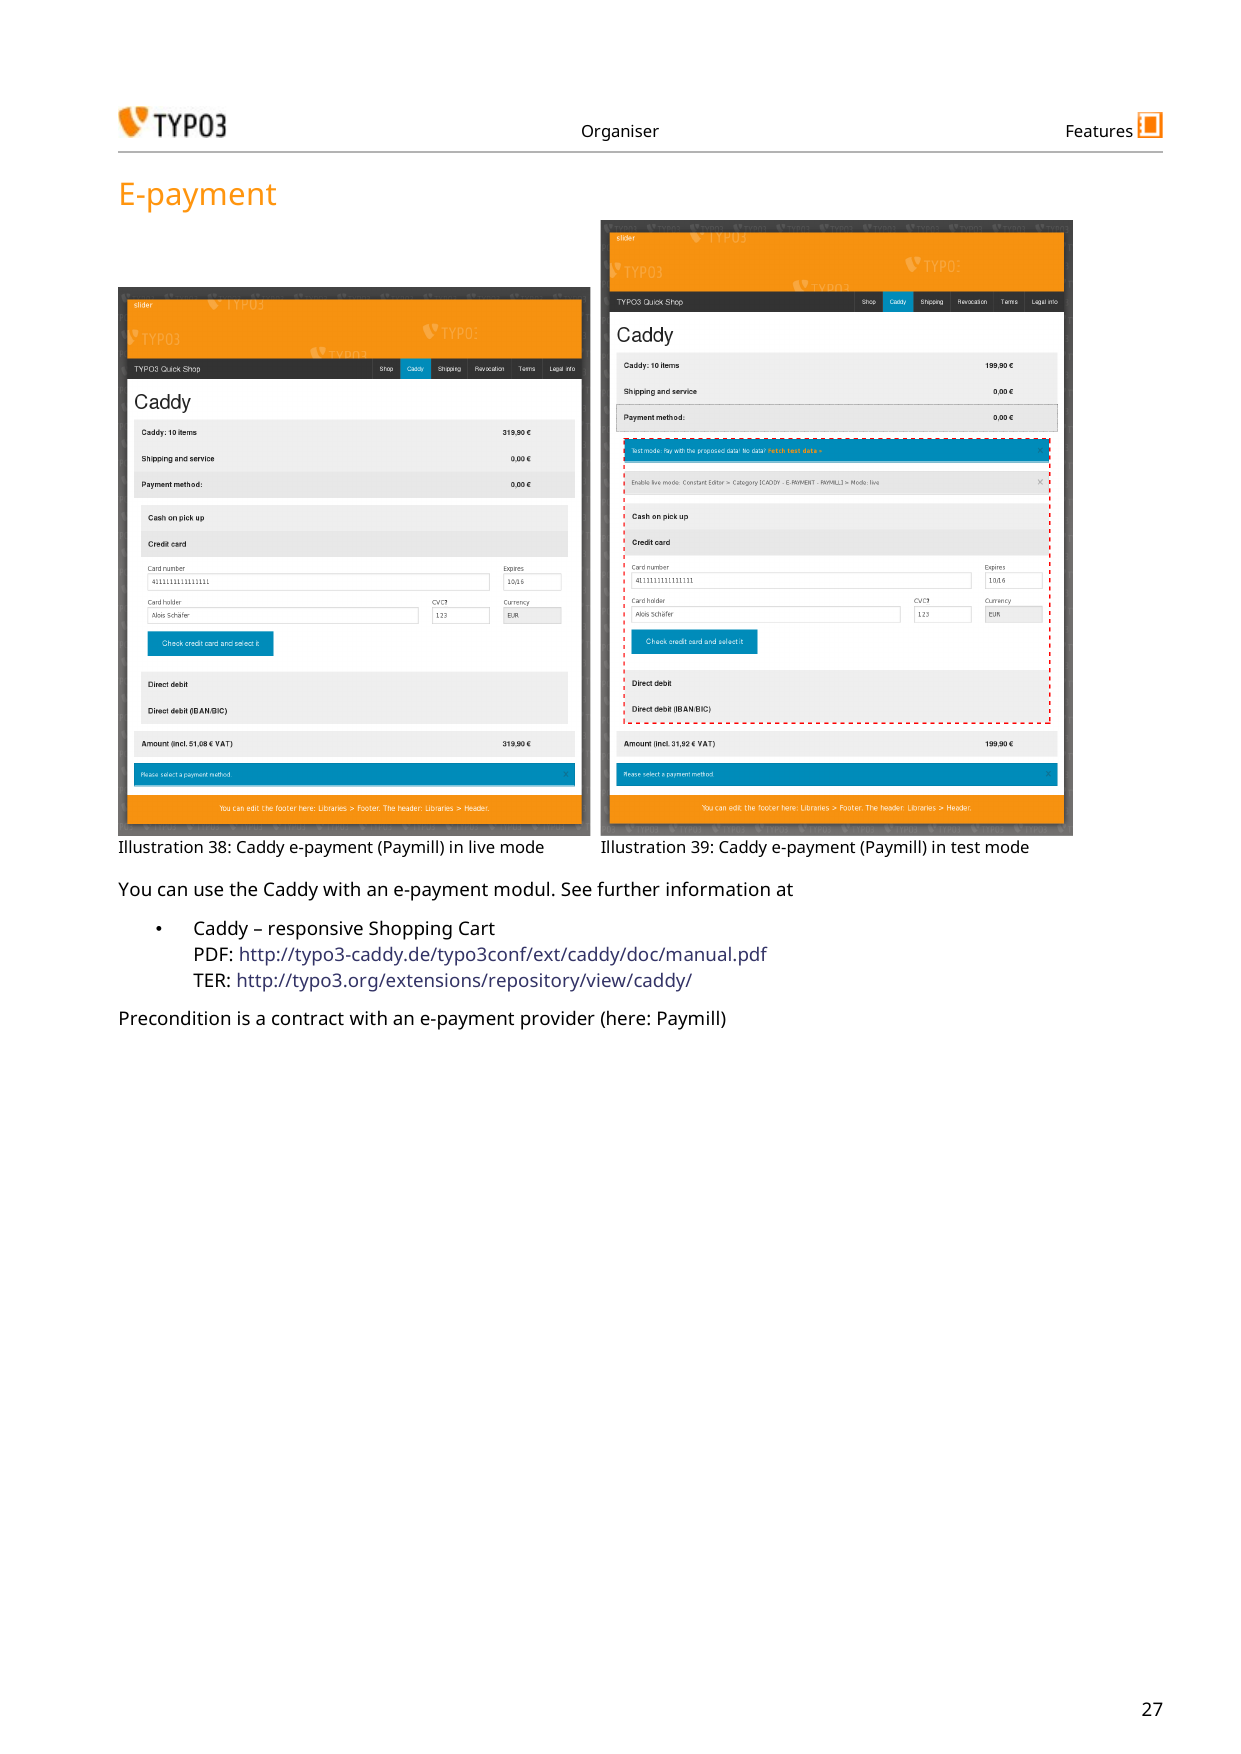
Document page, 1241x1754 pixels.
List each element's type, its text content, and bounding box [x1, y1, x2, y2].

text Illustration 38: Caddy e-payment (Paymill) in live mode [118, 836, 591, 858]
picture [118, 287, 591, 836]
picture [118, 106, 227, 138]
text Precondition is a contract with an e-payment provider (here: Paymill) [118, 1005, 1163, 1031]
list Caddy – responsive Shopping Cart PDF: http://typo3-caddy.de/typo3conf/ext/caddy/doc/manual.pdf TER: http://typo3.org/extensions/repository/view/caddy/ [156, 915, 1163, 993]
picture [1137, 112, 1163, 138]
subtitle E-payment [118, 172, 1163, 215]
text Illustration 39: Caddy e-payment (Paymill) in test mode [601, 836, 1073, 858]
picture [600, 220, 1073, 836]
text You can use the Caddy with an e-payment modul. See further information at [118, 876, 1163, 902]
